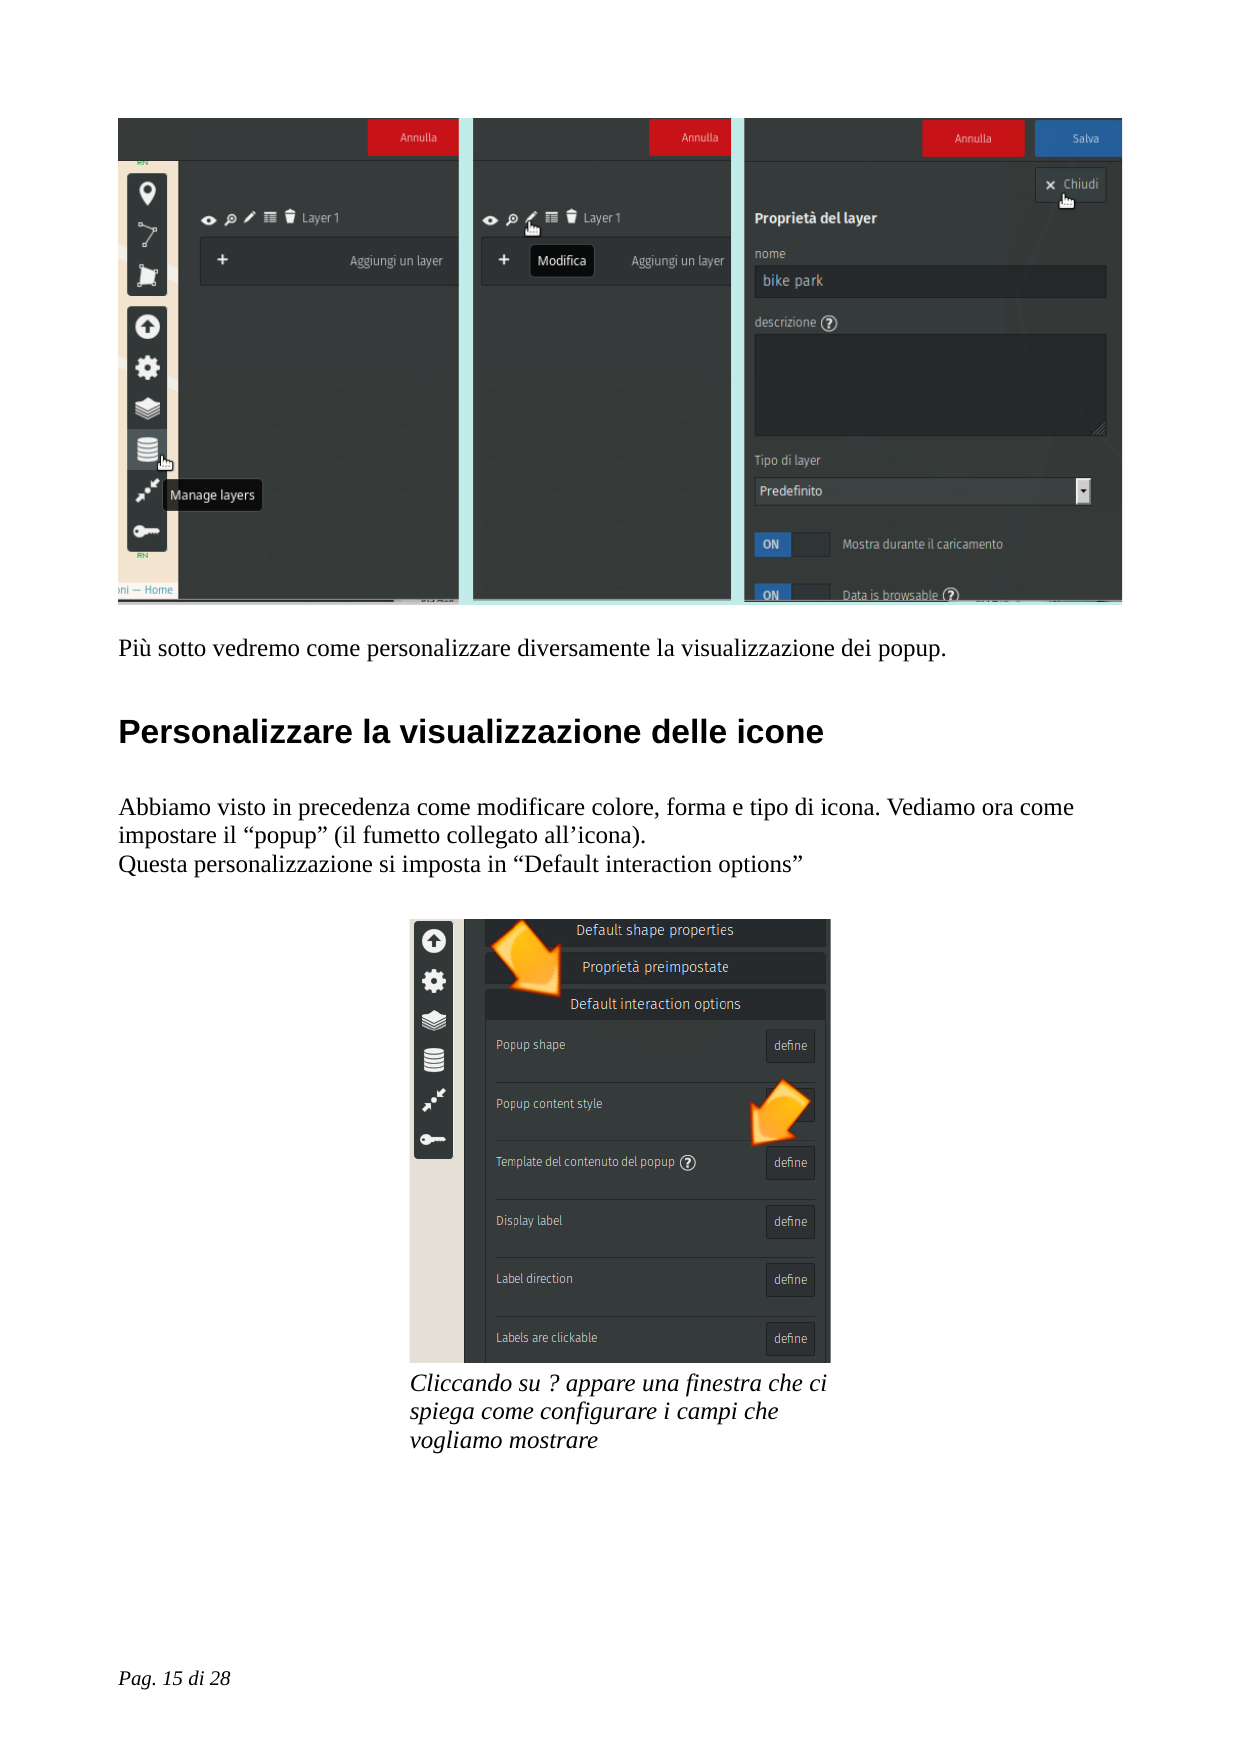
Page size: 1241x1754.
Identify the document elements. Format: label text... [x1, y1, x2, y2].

text Questa personalizzazione si imposta in “Default interaction options” [118, 849, 1122, 878]
subtitle Personalizzare la visualizzazione delle icone [118, 712, 1122, 751]
text Abbiamo visto in precedenza come modificare colore, forma e tipo di icona. Vediamo ora come impostare il “popup” (il fumetto collegato all’icona). [118, 792, 1122, 849]
text Più sotto vedremo come personalizzare diversamente la visualizzazione dei popup. [118, 633, 1122, 662]
picture [409, 919, 831, 1363]
text Cliccando su ? appare una finestra che ci spiega come configurare i campi che vogliamo mostrare [409, 1363, 831, 1454]
picture [118, 118, 1123, 605]
